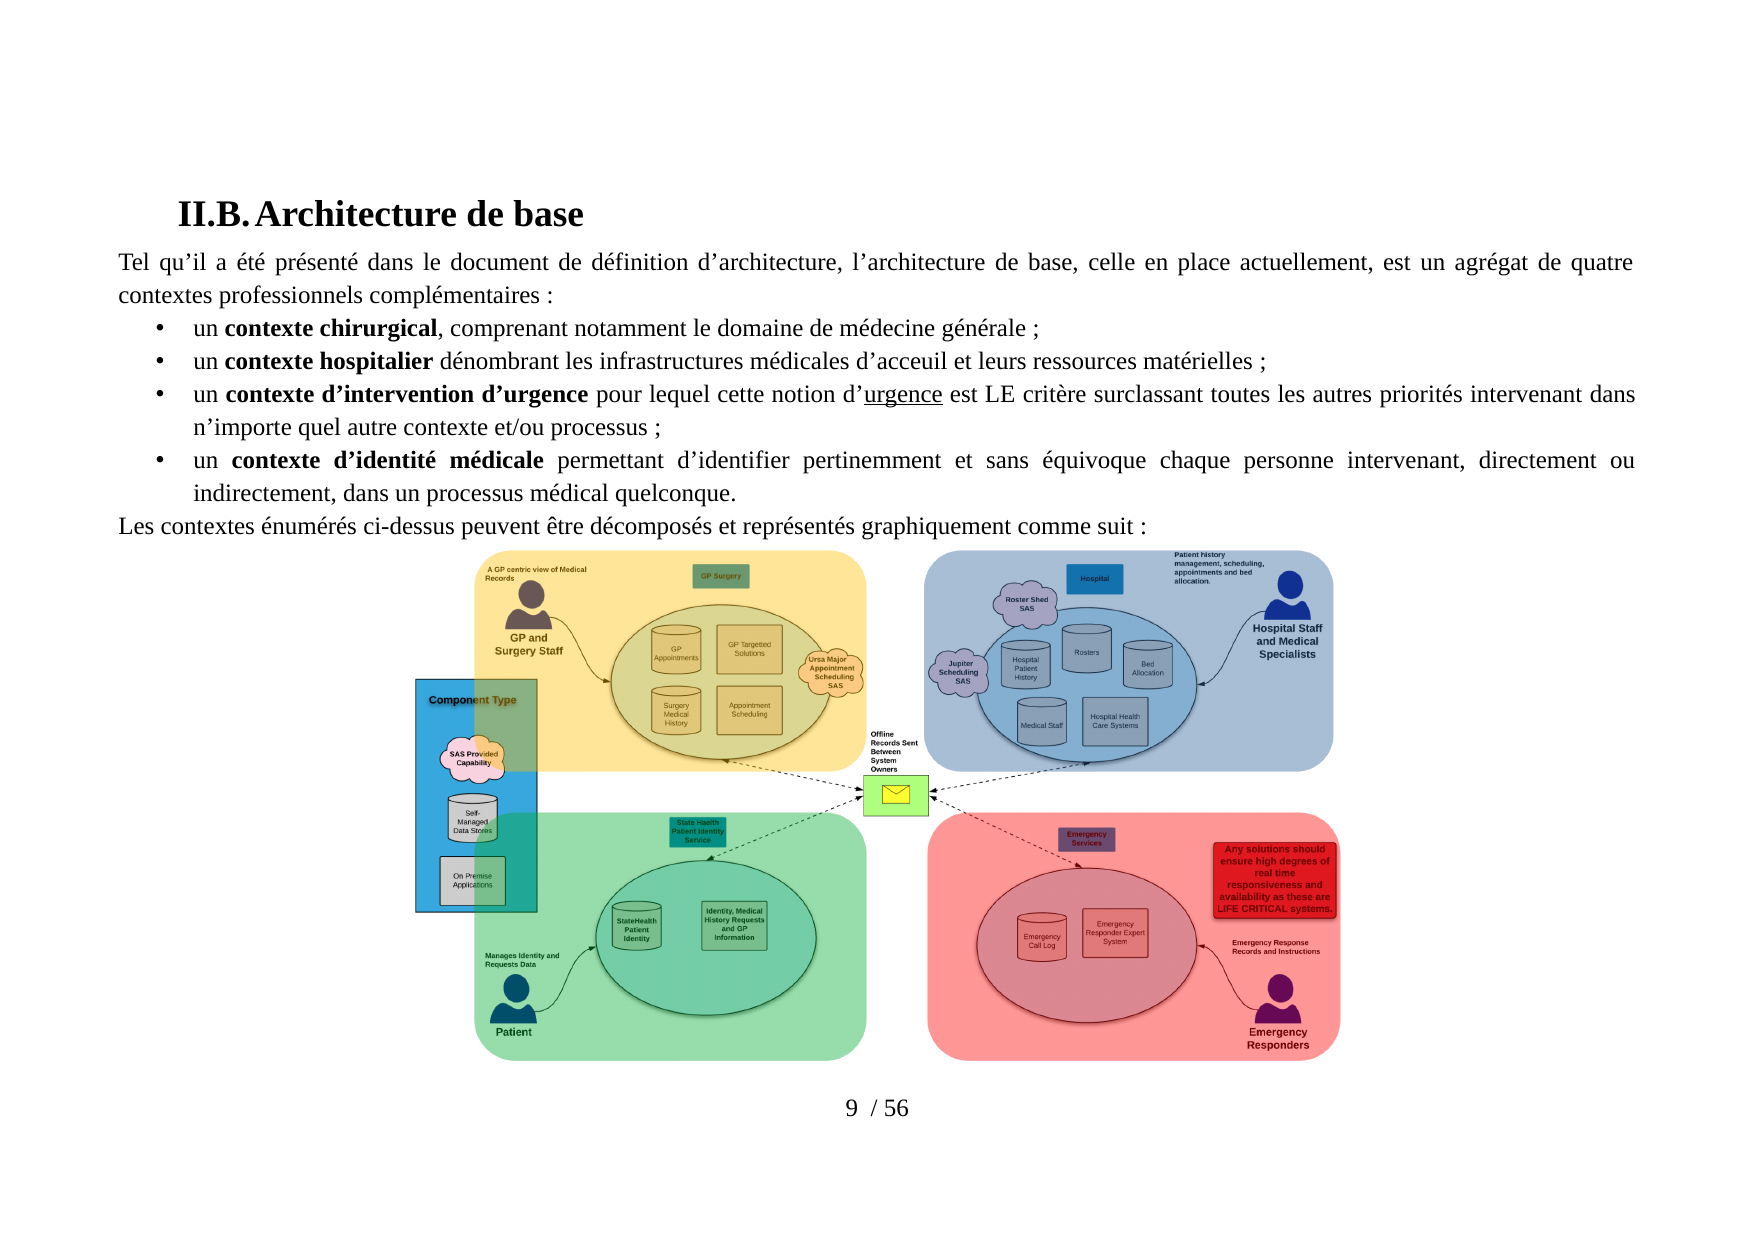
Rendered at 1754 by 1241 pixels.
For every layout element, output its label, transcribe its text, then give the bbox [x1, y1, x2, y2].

list un contexte chirurgical, comprenant notamment le domaine de médecine générale ; [156, 313, 1636, 341]
list un contexte d’identité médicale permettant d’identifier pertinemment et sans équivoque chaque personne intervenant, directement ou indirectement, dans un processus médical quelconque. [156, 445, 1636, 507]
list un contexte hospitalier dénombrant les infrastructures médicales d’acceuil et leurs ressources matérielles ; [156, 346, 1636, 374]
text Tel qu’il a été présenté dans le document de définition d’architecture, l’architecture de base, celle en place actuellement, est un agrégat de quatre contextes professionnels complémentaires : [118, 247, 1636, 308]
picture [411, 543, 1343, 1064]
subtitle Architecture de base [118, 191, 1636, 234]
list un contexte d’intervention d’urgence pour lequel cette notion d’urgence est LE critère surclassant toutes les autres priorités intervenant dans n’importe quel autre contexte et/ou processus ; [156, 379, 1636, 441]
text Les contextes énumérés ci-dessus peuvent être décomposés et représentés graphiquement comme suit : [118, 511, 1636, 539]
